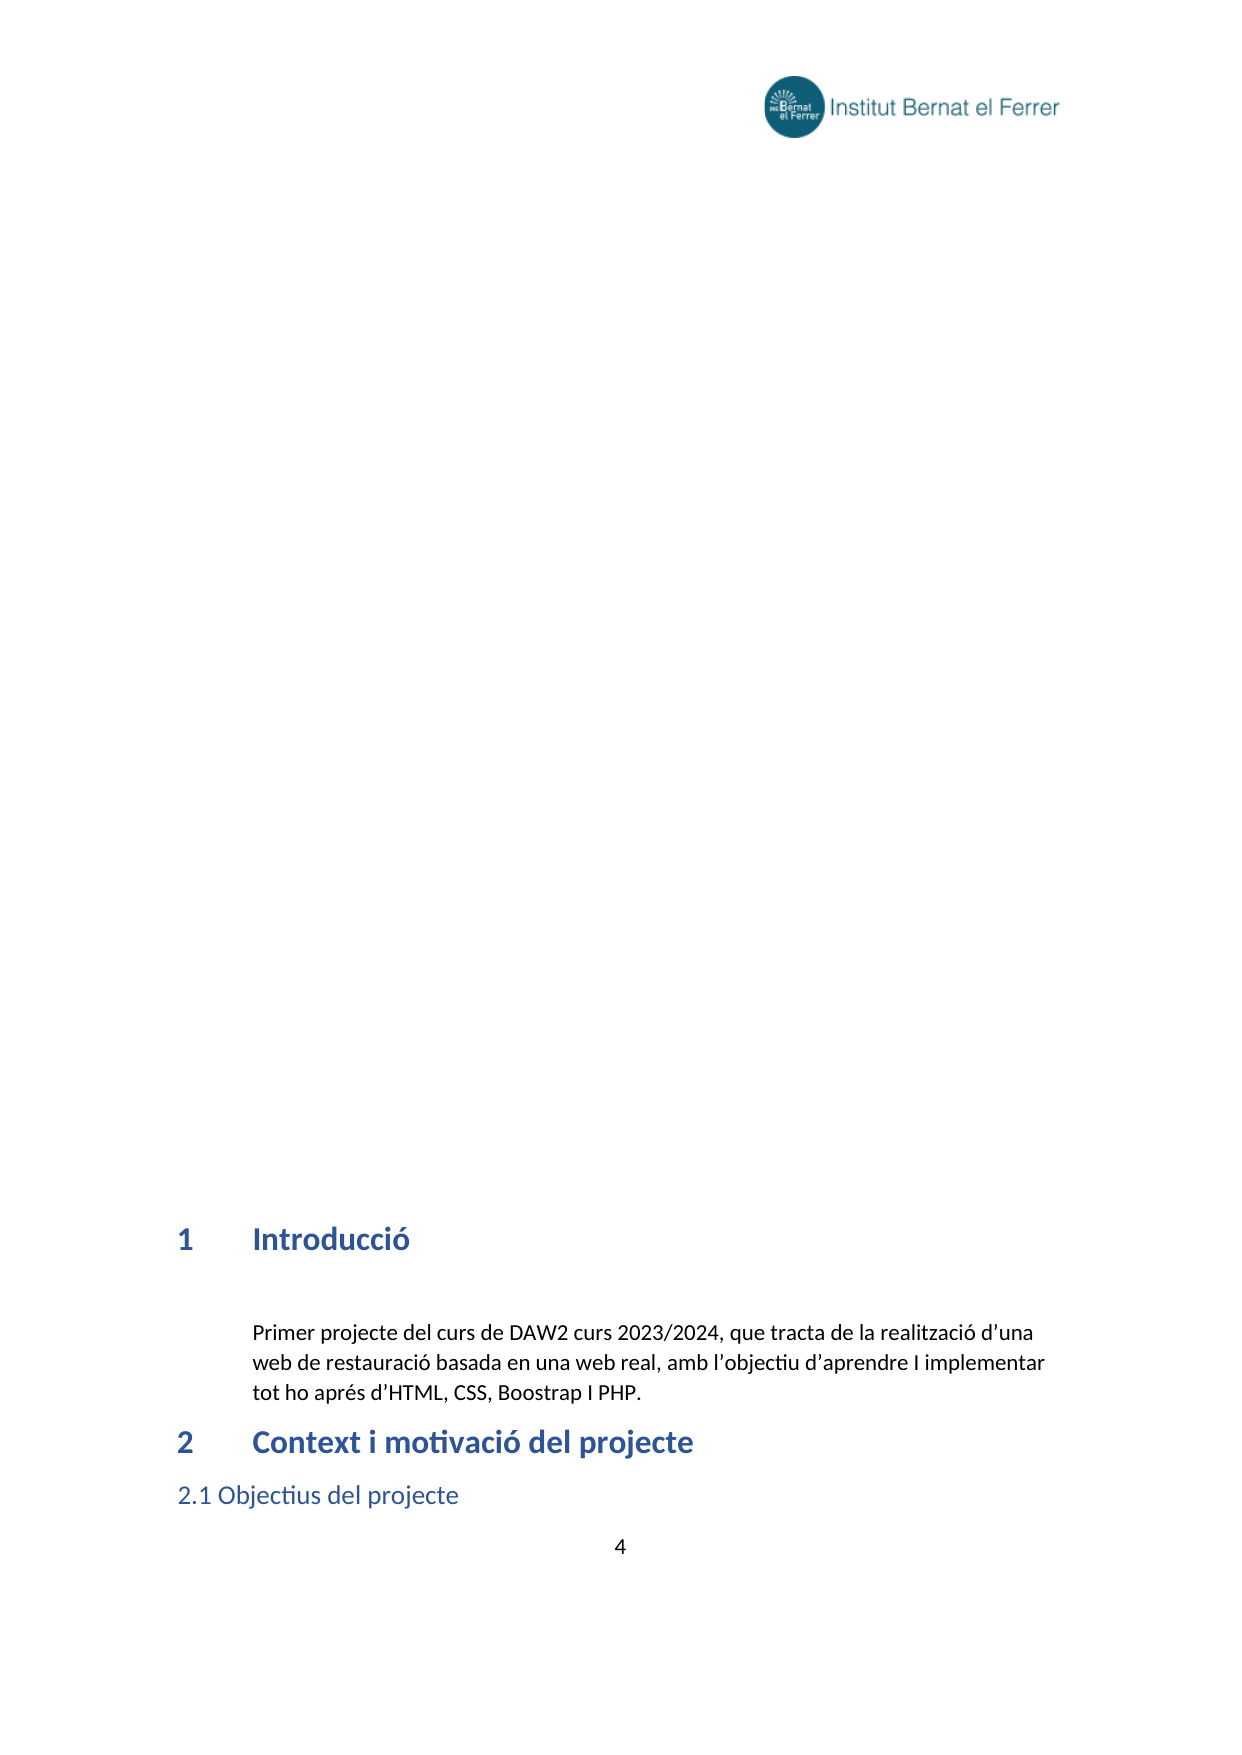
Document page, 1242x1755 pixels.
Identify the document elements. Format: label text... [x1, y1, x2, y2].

text Primer projecte del curs de DAW2 curs 2023/2024, que tracta de la realització d’una web de restauració basada en una web real, amb l’objectiu d’aprendre I implementar tot ho aprés d’HTML, CSS, Boostrap I PHP. [177, 1318, 1062, 1406]
subtitle 1 Introducció [177, 1218, 1062, 1259]
text 2.1 Objectius del projecte [176, 1478, 1062, 1511]
picture [764, 76, 1060, 138]
subtitle 2 Context i motivació del projecte [177, 1421, 1062, 1462]
